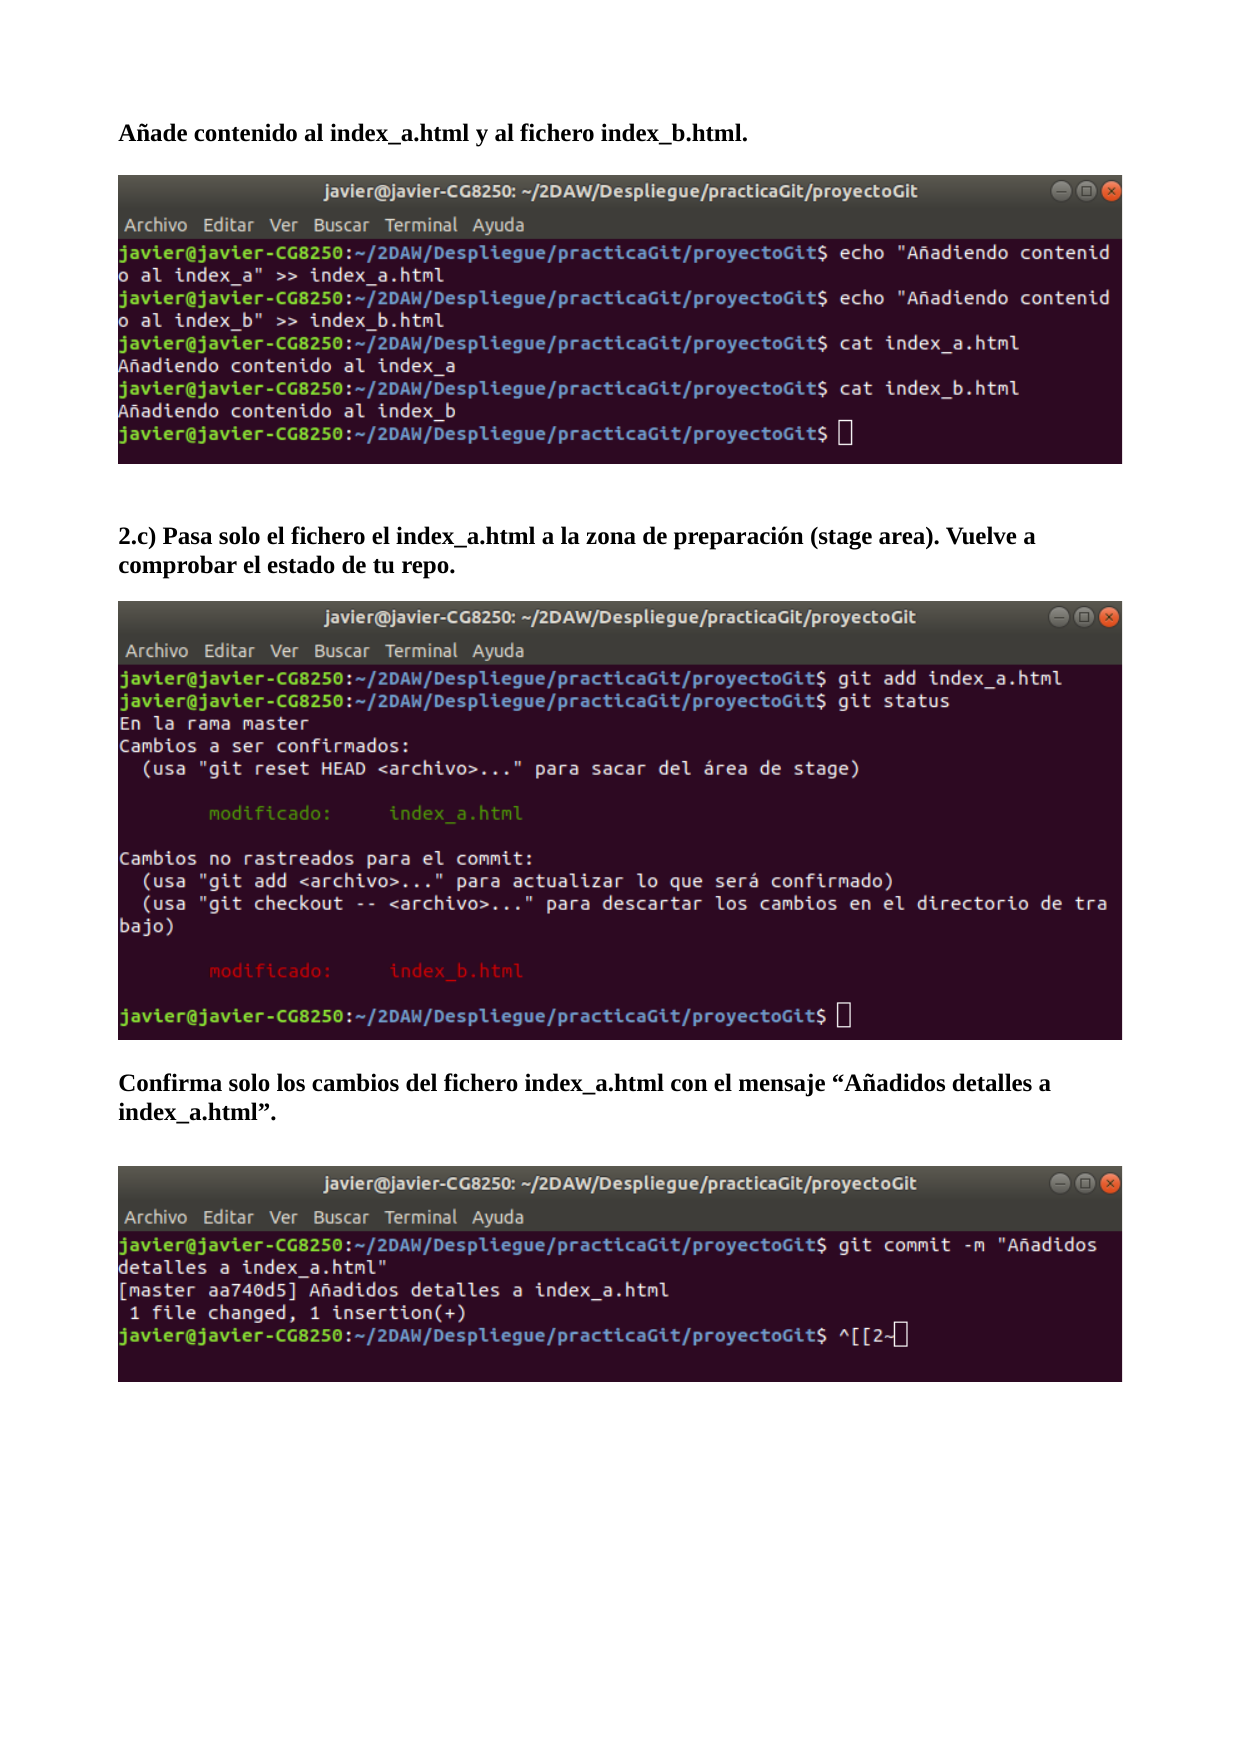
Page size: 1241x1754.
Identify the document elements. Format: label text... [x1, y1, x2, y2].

text Confirma solo los cambios del fichero index_a.html con el mensaje “Añadidos detalles a index_a.html”. [118, 1068, 1122, 1126]
text 2.c) Pasa solo el fichero el index_a.html a la zona de preparación (stage area). Vuelve a comprobar el estado de tu repo. [118, 521, 1122, 578]
picture [118, 1166, 1123, 1382]
text Añade contenido al index_a.html y al fichero index_b.html. [118, 118, 1122, 147]
picture [118, 601, 1123, 1040]
picture [118, 175, 1123, 464]
